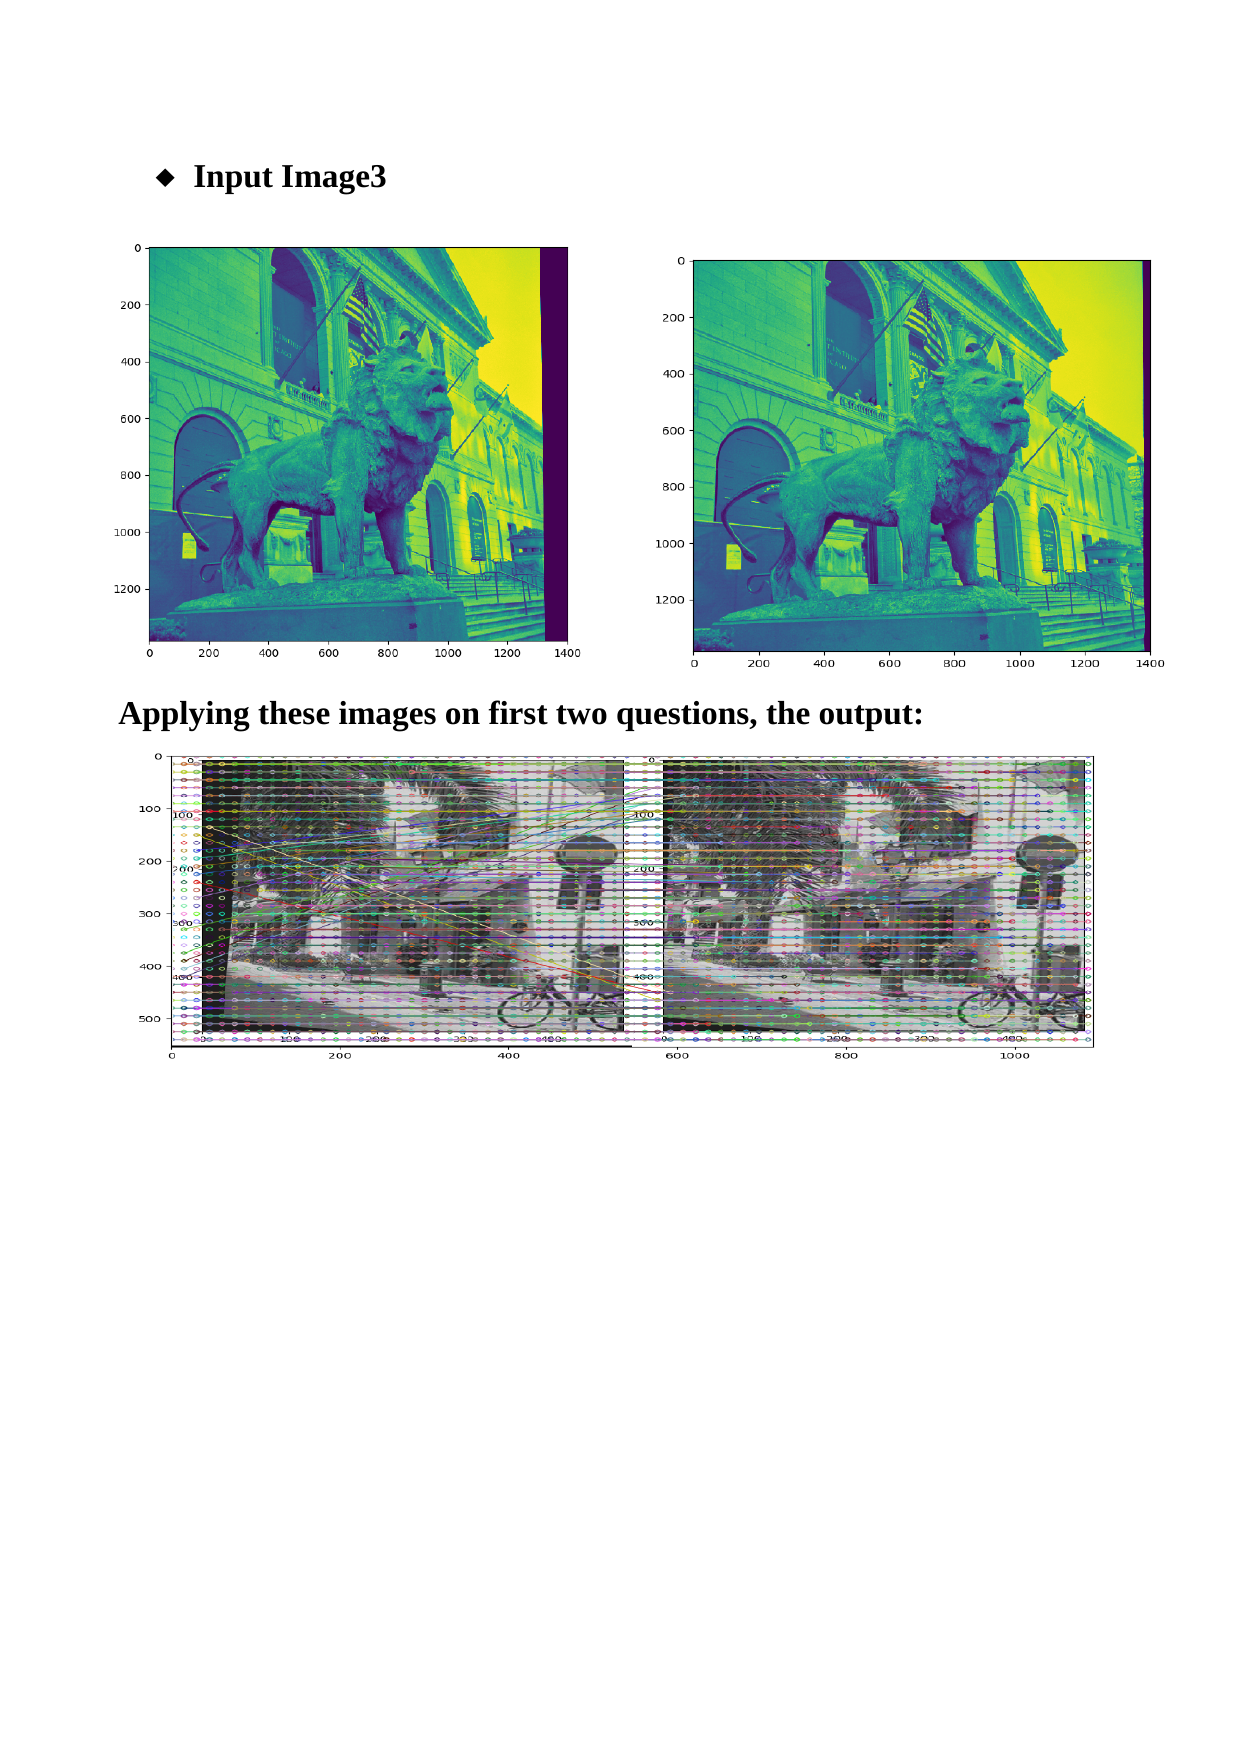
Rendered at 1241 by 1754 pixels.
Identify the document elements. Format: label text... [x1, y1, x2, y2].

picture [135, 750, 1105, 1060]
text Applying these images on first two questions, the output: [118, 310, 1122, 731]
list Input Image3 [156, 156, 1122, 195]
picture [101, 237, 592, 664]
picture [636, 244, 1177, 676]
